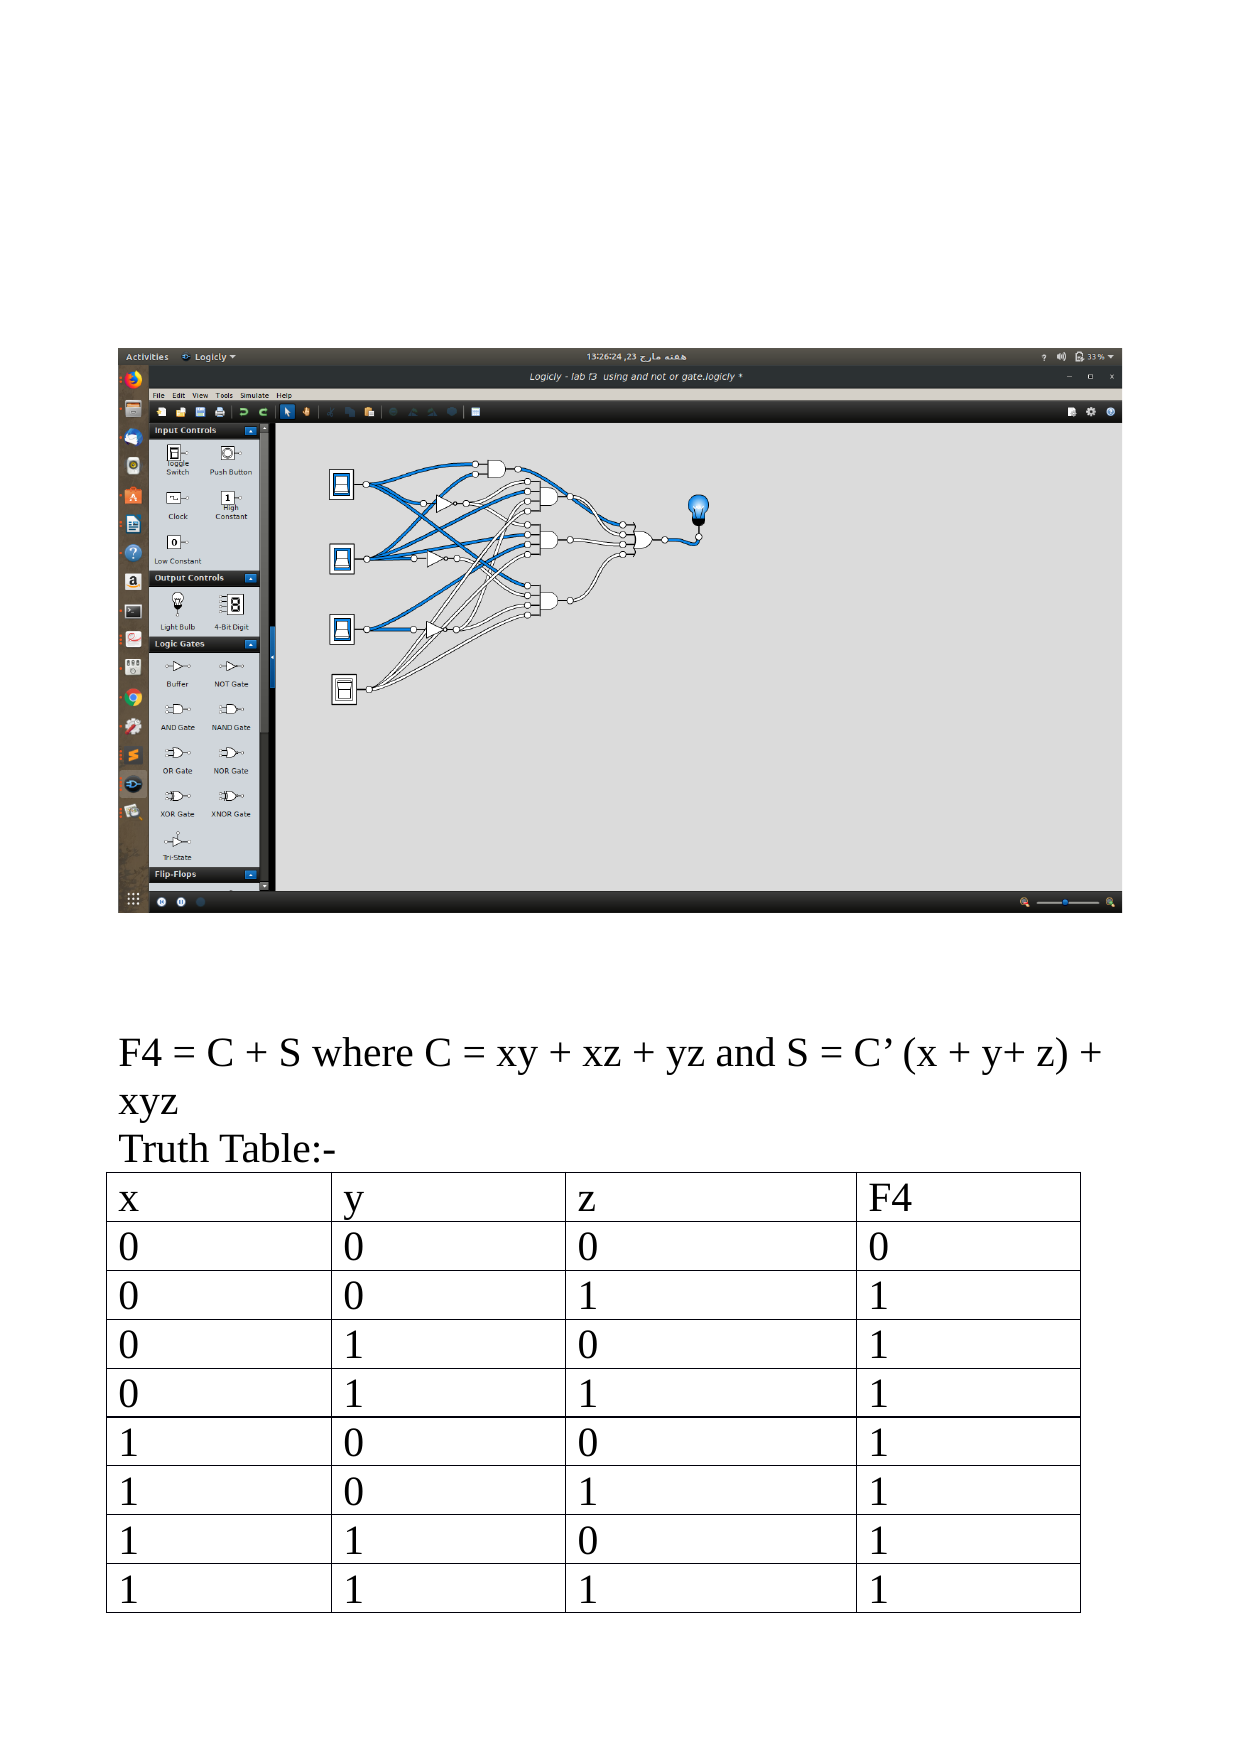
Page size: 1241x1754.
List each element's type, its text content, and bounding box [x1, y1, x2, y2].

table_cell 1 [566, 1369, 856, 1416]
table_cell 1 [857, 1418, 1080, 1465]
table_cell 1 [107, 1564, 331, 1612]
table_cell 0 [107, 1320, 331, 1367]
table_cell 0 [107, 1271, 331, 1318]
table_header x [107, 1173, 331, 1221]
table_cell 0 [332, 1271, 565, 1318]
table_cell 1 [332, 1515, 565, 1563]
table_cell 1 [857, 1369, 1080, 1416]
table_header y [332, 1173, 565, 1221]
table_cell 1 [857, 1320, 1080, 1367]
table_header F4 [857, 1173, 1080, 1221]
table_cell 1 [332, 1320, 565, 1367]
text Truth Table:- [118, 1124, 1122, 1172]
table_cell 1 [857, 1564, 1080, 1612]
table_cell 0 [332, 1222, 565, 1269]
table_cell 1 [107, 1466, 331, 1514]
picture [118, 348, 1123, 913]
table_cell 0 [566, 1222, 856, 1269]
table_cell 0 [332, 1466, 565, 1514]
table_cell 1 [332, 1564, 565, 1612]
table_cell 0 [857, 1222, 1080, 1269]
table_cell 1 [857, 1466, 1080, 1514]
table_cell 1 [566, 1271, 856, 1318]
table_cell 0 [566, 1418, 856, 1465]
table_cell 1 [566, 1564, 856, 1612]
table_cell 1 [566, 1466, 856, 1514]
table_cell 1 [857, 1271, 1080, 1318]
table_cell 0 [107, 1222, 331, 1269]
table_cell 0 [566, 1515, 856, 1563]
table_cell 0 [566, 1320, 856, 1367]
table_cell 1 [107, 1515, 331, 1563]
text F4 = C + S where C = xy + xz + yz and S = C’ (x + y+ z) + xyz [118, 1028, 1122, 1124]
table_cell 1 [332, 1369, 565, 1416]
table_cell 0 [332, 1418, 565, 1465]
table_cell 1 [857, 1515, 1080, 1563]
table_cell 1 [107, 1418, 331, 1465]
table_cell 0 [107, 1369, 331, 1416]
table_header z [566, 1173, 856, 1221]
